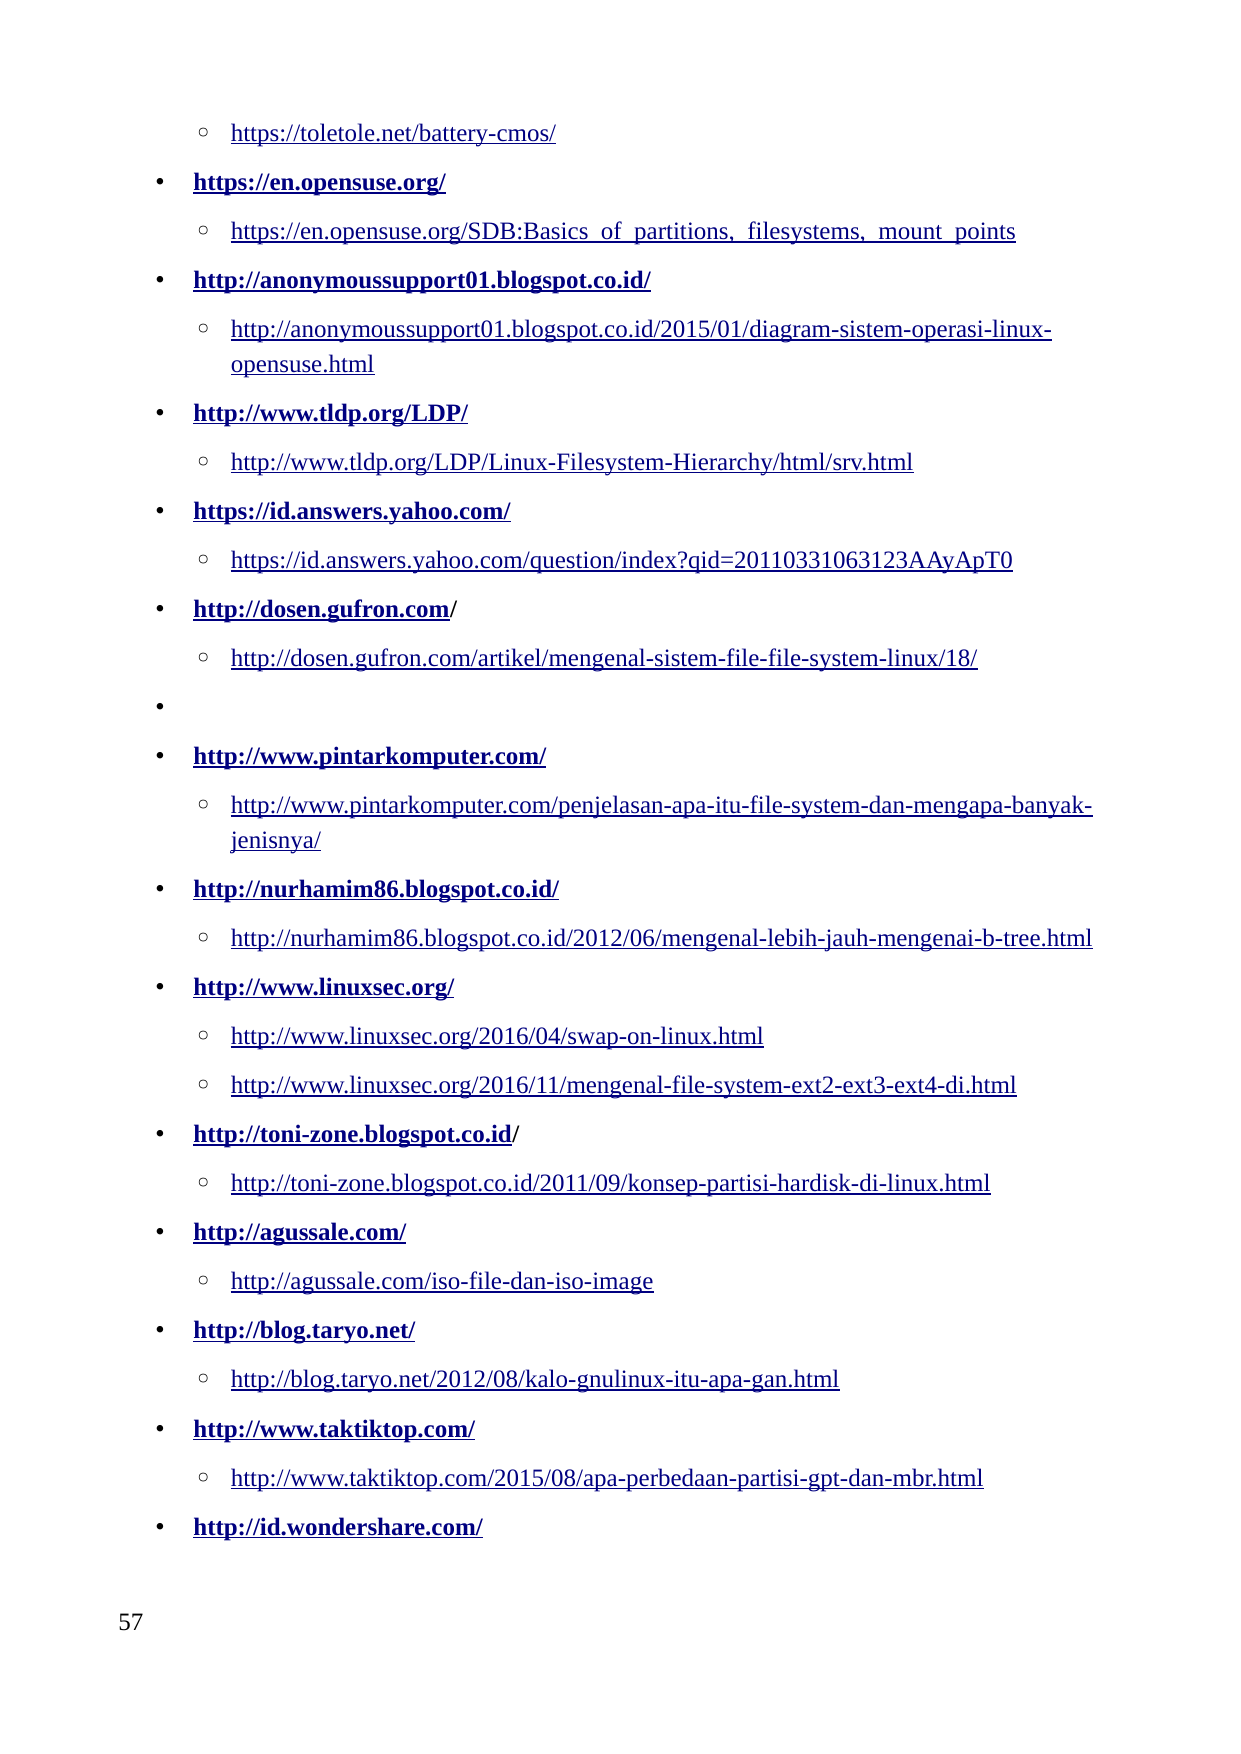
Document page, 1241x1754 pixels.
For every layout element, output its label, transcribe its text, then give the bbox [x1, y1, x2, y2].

list http://www.pintarkomputer.com/penjelasan-apa-itu-file-system-dan-mengapa-banyak-jenisnya/ [193, 790, 1122, 854]
list http://agussale.com/iso-file-dan-iso-image [193, 1266, 1122, 1295]
list https://id.answers.yahoo.com/ [156, 496, 1122, 525]
list http://www.linuxsec.org/ [156, 972, 1122, 1001]
list http://blog.taryo.net/2012/08/kalo-gnulinux-itu-apa-gan.html [193, 1364, 1122, 1393]
list https://en.opensuse.org/ [156, 167, 1122, 196]
list http://www.taktiktop.com/ [156, 1414, 1122, 1442]
list https://id.answers.yahoo.com/question/index?qid=20110331063123AAyApT0 [193, 545, 1122, 574]
list http://www.tldp.org/LDP/Linux-Filesystem-Hierarchy/html/srv.html [193, 447, 1122, 476]
list http://id.wondershare.com/ [156, 1512, 1122, 1541]
list http://anonymoussupport01.blogspot.co.id/ [156, 265, 1122, 294]
list http://toni-zone.blogspot.co.id/2011/09/konsep-partisi-hardisk-di-linux.html [193, 1168, 1122, 1197]
list http://www.linuxsec.org/2016/04/swap-on-linux.html [193, 1021, 1122, 1050]
list http://nurhamim86.blogspot.co.id/ [156, 874, 1122, 903]
list http://agussale.com/ [156, 1217, 1122, 1246]
list http://dosen.gufron.com/ [156, 594, 1122, 623]
list https://en.opensuse.org/SDB:Basics_of_partitions,_filesystems,_mount_points [193, 216, 1122, 245]
list http://dosen.gufron.com/artikel/mengenal-sistem-file-file-system-linux/18/ [193, 643, 1122, 672]
list https://toletole.net/battery-cmos/ [193, 118, 1122, 147]
list http://toni-zone.blogspot.co.id/ [156, 1119, 1122, 1148]
list http://anonymoussupport01.blogspot.co.id/2015/01/diagram-sistem-operasi-linux-opensuse.html [193, 314, 1122, 378]
list http://www.tldp.org/LDP/ [156, 398, 1122, 427]
list http://www.linuxsec.org/2016/11/mengenal-file-system-ext2-ext3-ext4-di.html [193, 1070, 1122, 1099]
list http://www.pintarkomputer.com/ [156, 741, 1122, 770]
list http://blog.taryo.net/ [156, 1316, 1122, 1344]
list http://nurhamim86.blogspot.co.id/2012/06/mengenal-lebih-jauh-mengenai-b-tree.html [193, 923, 1122, 952]
list http://www.taktiktop.com/2015/08/apa-perbedaan-partisi-gpt-dan-mbr.html [193, 1463, 1122, 1491]
